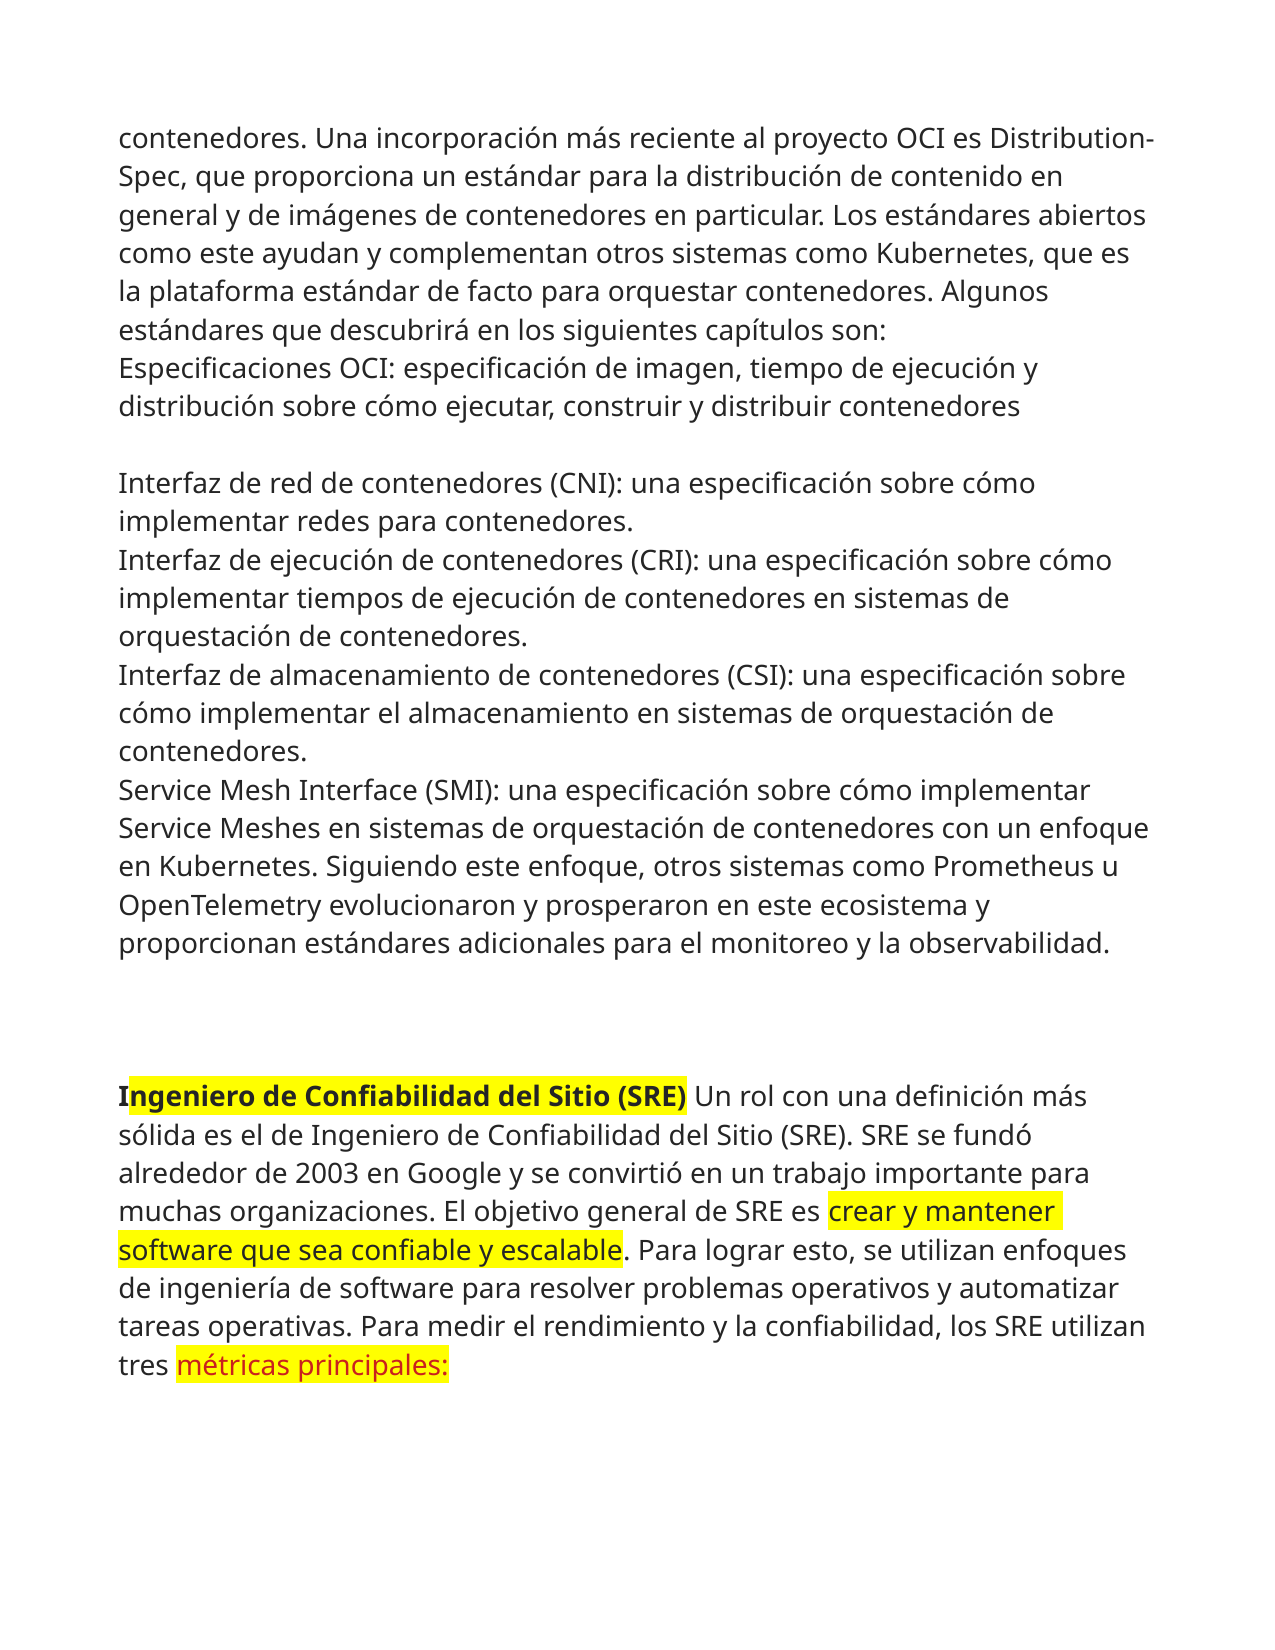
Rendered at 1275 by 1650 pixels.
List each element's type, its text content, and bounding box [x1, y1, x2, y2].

text contenedores. Una incorporación más reciente al proyecto OCI es Distribution-Spec, que proporciona un estándar para la distribución de contenido en general y de imágenes de contenedores en particular. Los estándares abiertos como este ayudan y complementan otros sistemas como Kubernetes, que es la plataforma estándar de facto para orquestar contenedores. Algunos estándares que descubrirá en los siguientes capítulos son: [118, 118, 1157, 348]
text Interfaz de ejecución de contenedores (CRI): una especificación sobre cómo implementar tiempos de ejecución de contenedores en sistemas de orquestación de contenedores. [118, 540, 1157, 655]
text Especificaciones OCI: especificación de imagen, tiempo de ejecución y distribución sobre cómo ejecutar, construir y distribuir contenedores [118, 348, 1157, 425]
text Service Mesh Interface (SMI): una especificación sobre cómo implementar Service Meshes en sistemas de orquestación de contenedores con un enfoque en Kubernetes. Siguiendo este enfoque, otros sistemas como Prometheus u OpenTelemetry evolucionaron y prosperaron en este ecosistema y proporcionan estándares adicionales para el monitoreo y la observabilidad. [118, 770, 1157, 961]
text Interfaz de red de contenedores (CNI): una especificación sobre cómo implementar redes para contenedores. [118, 463, 1157, 540]
text Interfaz de almacenamiento de contenedores (CSI): una especificación sobre cómo implementar el almacenamiento en sistemas de orquestación de contenedores. [118, 655, 1157, 770]
text Ingeniero de Confiabilidad del Sitio (SRE) Un rol con una definición más sólida es el de Ingeniero de Confiabilidad del Sitio (SRE). SRE se fundó alrededor de 2003 en Google y se convirtió en un trabajo importante para muchas organizaciones. El objetivo general de SRE es crear y mantener software que sea confiable y escalable. Para lograr esto, se utilizan enfoques de ingeniería de software para resolver problemas operativos y automatizar tareas operativas. Para medir el rendimiento y la confiabilidad, los SRE utilizan tres métricas principales: [118, 1076, 1157, 1383]
